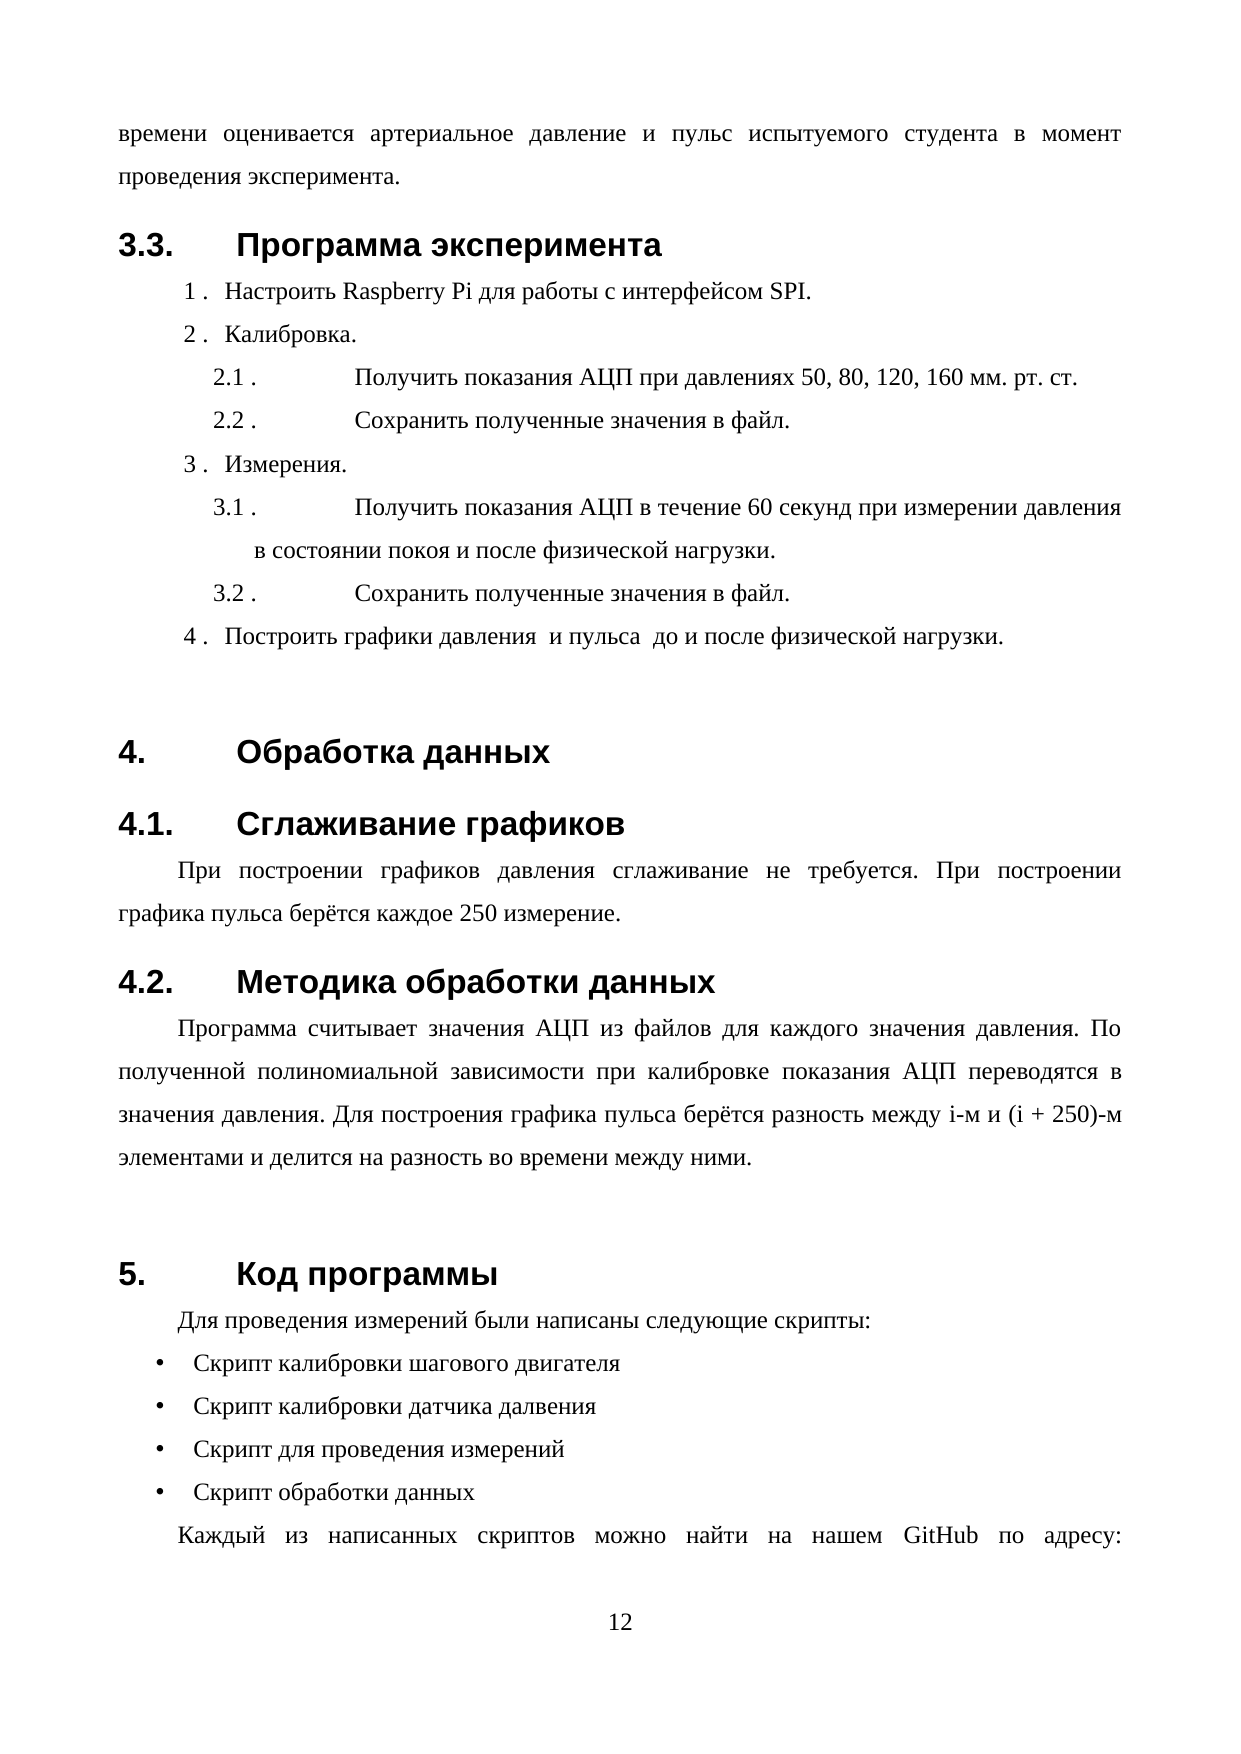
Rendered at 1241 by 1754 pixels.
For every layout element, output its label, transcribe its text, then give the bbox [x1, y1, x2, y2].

list Скрипт обработки данных [156, 1477, 1122, 1506]
subtitle Код программы [118, 1254, 1122, 1292]
list Скрипт калибровки датчика далвения [156, 1391, 1122, 1420]
list Скрипт для проведения измерений [156, 1434, 1122, 1463]
list Получить показания АЦП при давлениях 50, 80, 120, 160 мм. рт. ст. [207, 362, 1122, 391]
list Калибровка. [177, 319, 1122, 348]
list Построить графики давления и пульса до и после физической нагрузки. [177, 621, 1122, 650]
text Для проведения измерений были написаны следующие скрипты: [118, 1305, 1122, 1333]
text Программа считывает значения АЦП из файлов для каждого значения давления. По полученной полиномиальной зависимости при калибровке показания АЦП переводятся в значения давления. Для построения графика пульса берётся разность между i-м и (i + 250)-м элементами и делится на разность во времени между ними. [118, 1013, 1122, 1171]
list Измерения. [177, 449, 1122, 477]
subtitle Программа эксперимента [118, 225, 1122, 264]
list Сохранить полученные значения в файл. [207, 578, 1122, 607]
list Скрипт калибровки шагового двигателя [156, 1348, 1122, 1377]
text времени оценивается артериальное давление и пульс испытуемого студента в момент проведения эксперимента. [118, 118, 1122, 190]
text При построении графиков давления сглаживание не требуется. При построении графика пульса берётся каждое 250 измерение. [118, 855, 1122, 927]
list Сохранить полученные значения в файл. [207, 406, 1122, 434]
subtitle Методика обработки данных [118, 962, 1122, 1001]
subtitle Сглаживание графиков [118, 804, 1122, 843]
subtitle Обработка данных [118, 732, 1122, 771]
list Настроить Raspberry Pi для работы с интерфейсом SPI. [177, 276, 1122, 305]
text Каждый из написанных скриптов можно найти на нашем GitHub по адресу: [118, 1520, 1122, 1549]
list Получить показания АЦП в течение 60 секунд при измерении давления в состоянии покоя и после физической нагрузки. [207, 492, 1122, 564]
